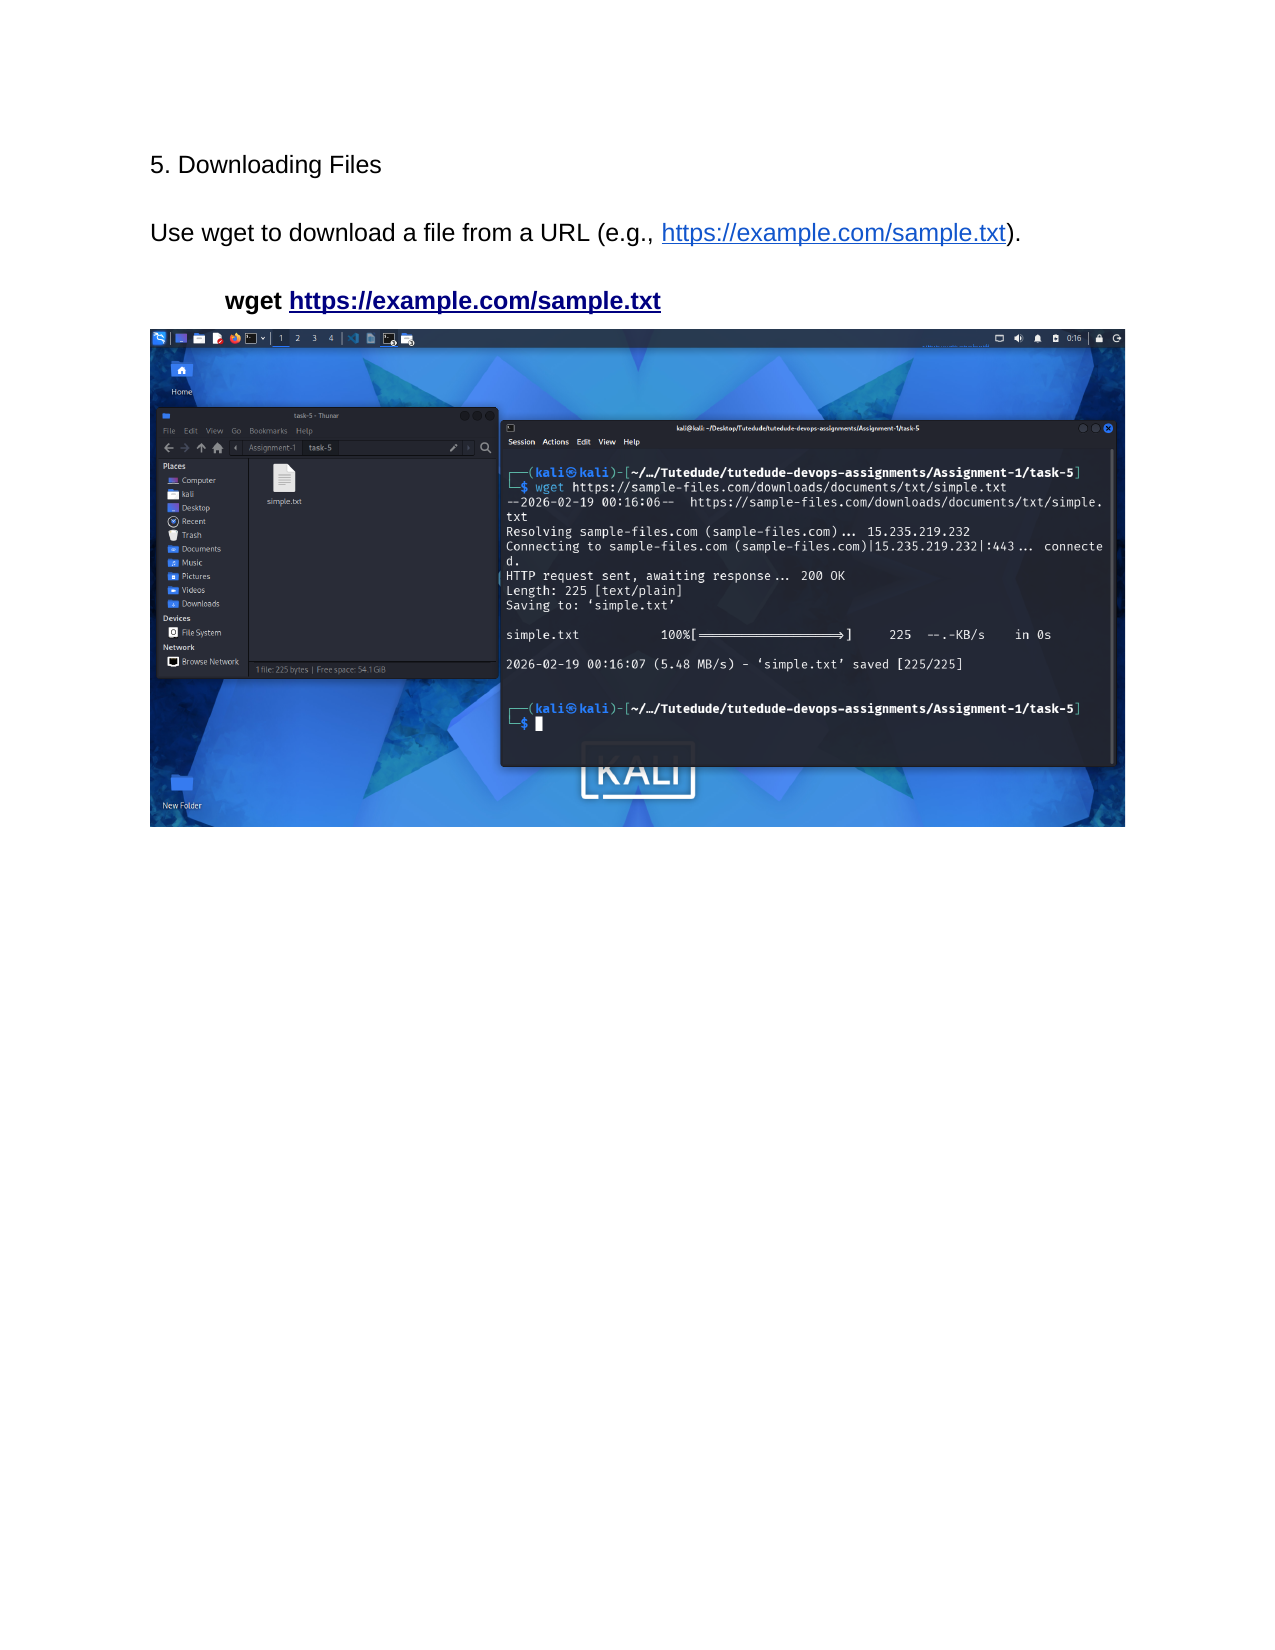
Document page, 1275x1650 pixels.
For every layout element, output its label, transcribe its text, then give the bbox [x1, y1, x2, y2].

text wget https://example.com/sample.txt [150, 286, 1125, 315]
text 5. Downloading Files [150, 150, 1125, 179]
text Use wget to download a file from a URL (e.g., https://example.com/sample.txt). [150, 218, 1125, 247]
picture [150, 329, 1125, 827]
